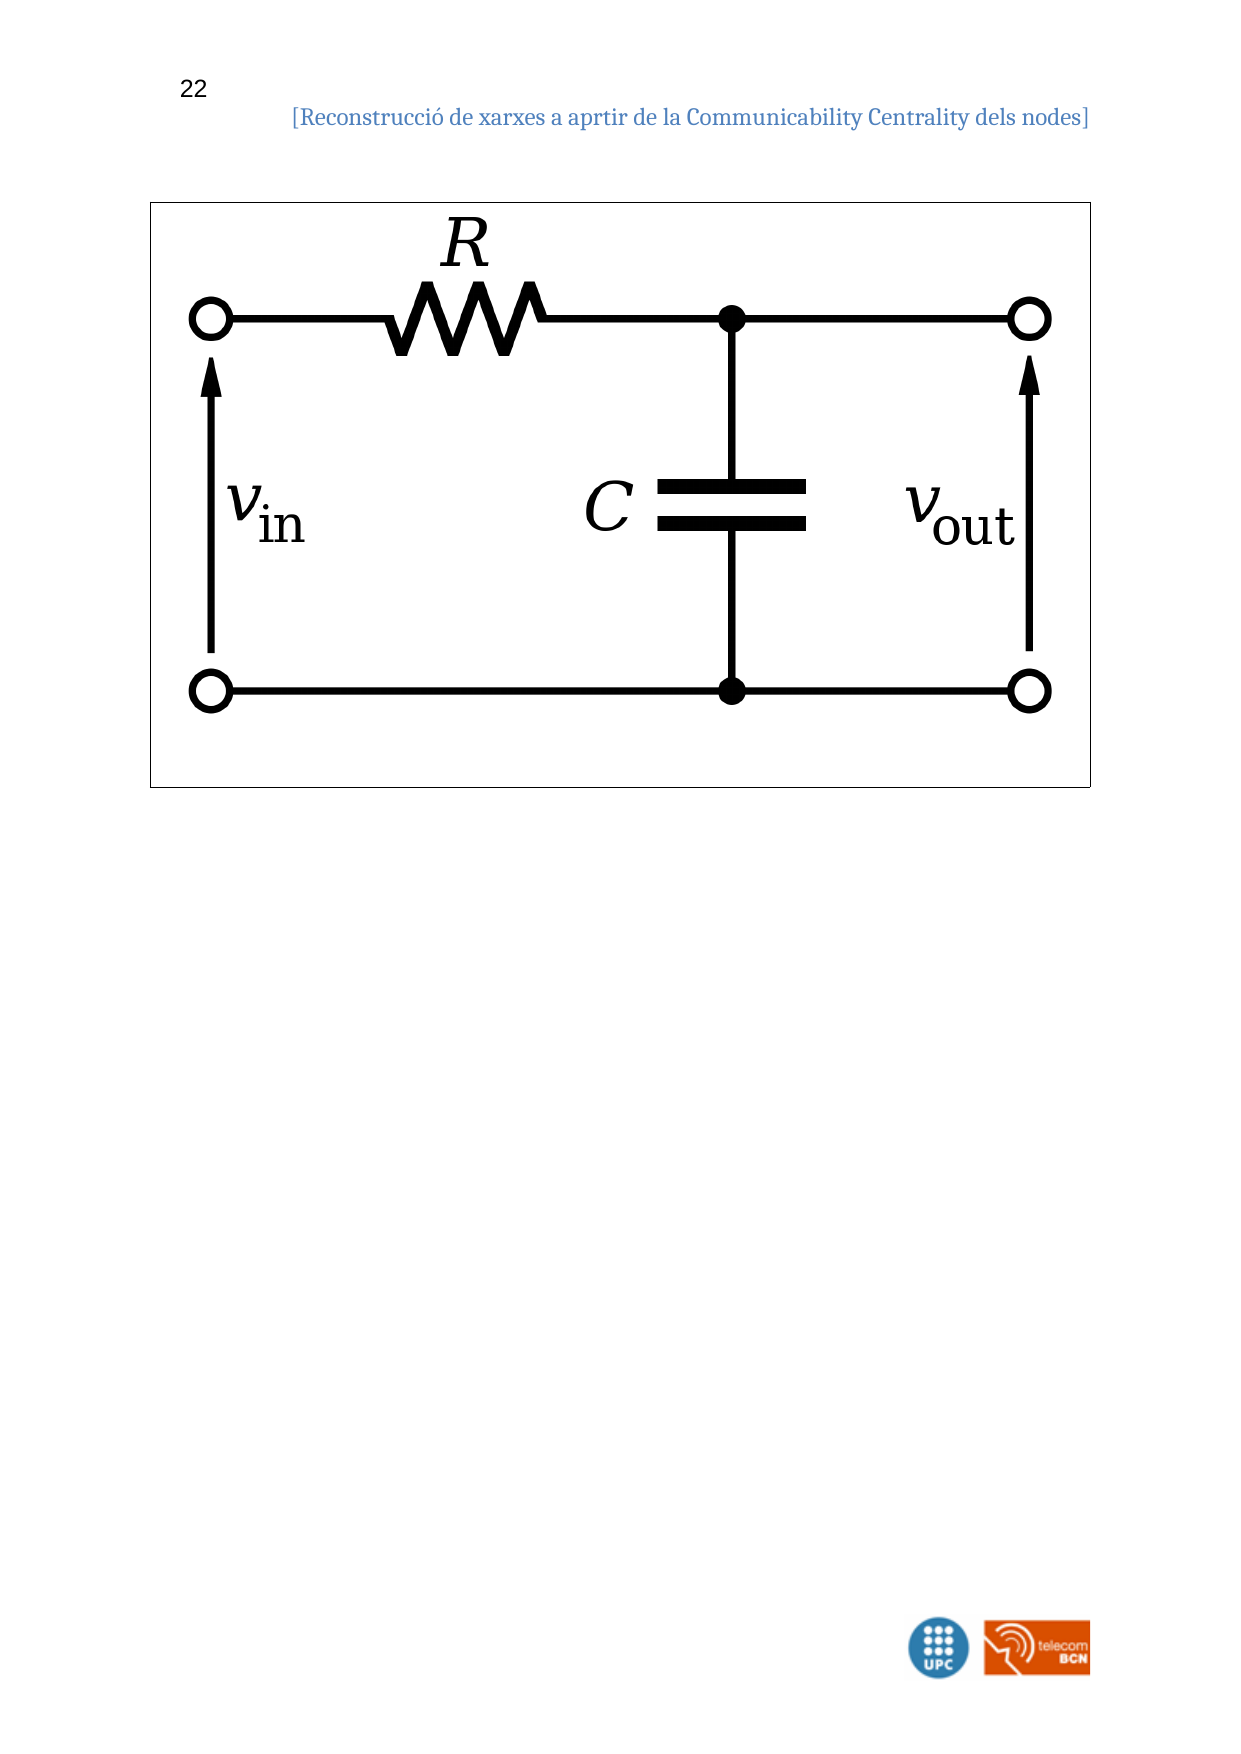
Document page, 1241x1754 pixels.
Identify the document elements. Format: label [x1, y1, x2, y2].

table_header [151, 203, 1090, 207]
table_header [1085, 208, 1090, 727]
picture [155, 207, 1085, 728]
table_header [151, 728, 1090, 787]
table_header [151, 208, 155, 727]
picture [904, 1614, 1091, 1681]
